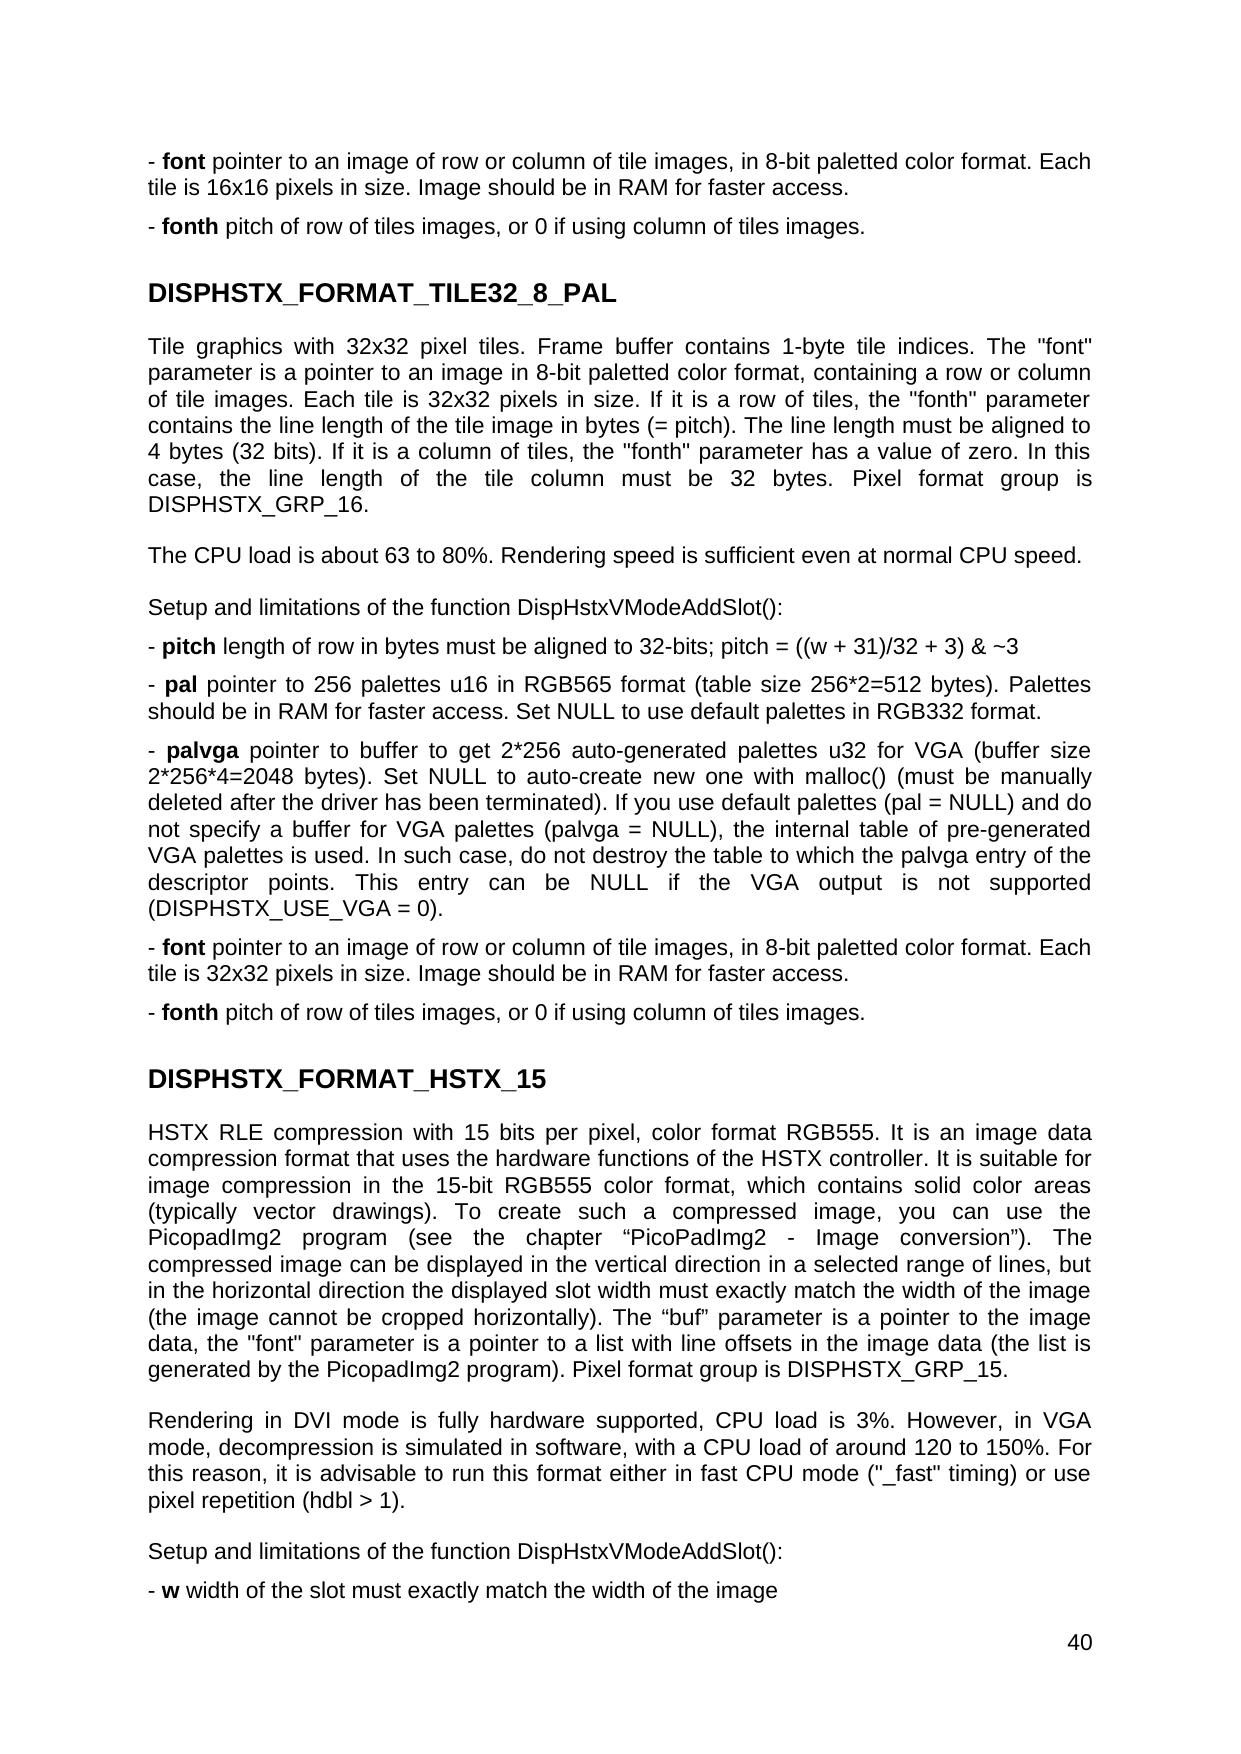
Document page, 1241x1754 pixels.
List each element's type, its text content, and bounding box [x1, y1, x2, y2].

text The CPU load is about 63 to 80%. Rendering speed is sufficient even at normal CPU speed. [148, 542, 1093, 569]
text Setup and limitations of the function DispHstxVModeAddSlot(): [148, 1538, 1093, 1564]
text - font pointer to an image of row or column of tile images, in 8-bit paletted color format. Each tile is 16x16 pixels in size. Image should be in RAM for faster access. [148, 148, 1093, 200]
text - palvga pointer to buffer to get 2*256 auto-generated palettes u32 for VGA (buffer size 2*256*4=2048 bytes). Set NULL to auto-create new one with malloc() (must be manually deleted after the driver has been terminated). If you use default palettes (pal = NULL) and do not specify a buffer for VGA palettes (palvga = NULL), the internal table of pre-generated VGA palettes is used. In such case, do not destroy the table to which the palvga entry of the descriptor points. This entry can be NULL if the VGA output is not supported (DISPHSTX_USE_VGA = 0). [148, 737, 1093, 921]
text Setup and limitations of the function DispHstxVModeAddSlot(): [148, 594, 1093, 620]
text - pitch length of row in bytes must be aligned to 32-bits; pitch = ((w + 31)/32 + 3) & ~3 [148, 633, 1093, 659]
text HSTX RLE compression with 15 bits per pixel, color format RGB555. It is an image data compression format that uses the hardware functions of the HSTX controller. It is suitable for image compression in the 15-bit RGB555 color format, which contains solid color areas (typically vector drawings). To create such a compressed image, you can use the PicopadImg2 program (see the chapter “PicoPadImg2 - Image conversion”). The compressed image can be displayed in the vertical direction in a selected range of lines, but in the horizontal direction the displayed slot width must exactly match the width of the image (the image cannot be cropped horizontally). The “buf” parameter is a pointer to the image data, the "font" parameter is a pointer to a list with line offsets in the image data (the list is generated by the PicopadImg2 program). Pixel format group is DISPHSTX_GRP_15. [148, 1119, 1093, 1382]
text - fonth pitch of row of tiles images, or 0 if using column of tiles images. [148, 213, 1093, 239]
text - fonth pitch of row of tiles images, or 0 if using column of tiles images. [148, 999, 1093, 1025]
text Tile graphics with 32x32 pixel tiles. Frame buffer contains 1-byte tile indices. The "font" parameter is a pointer to an image in 8-bit paletted color format, containing a row or column of tile images. Each tile is 32x32 pixels in size. If it is a row of tiles, the "fonth" parameter contains the line length of the tile image in bytes (= pitch). The line length must be aligned to 4 bytes (32 bits). If it is a column of tiles, the "fonth" parameter has a value of zero. In this case, the line length of the tile column must be 32 bytes. Pixel format group is DISPHSTX_GRP_16. [148, 333, 1093, 517]
subtitle DISPHSTX_FORMAT_TILE32_8_PAL [148, 277, 1093, 308]
text - font pointer to an image of row or column of tile images, in 8-bit paletted color format. Each tile is 32x32 pixels in size. Image should be in RAM for faster access. [148, 934, 1093, 986]
text - w width of the slot must exactly match the width of the image [148, 1577, 1093, 1603]
subtitle DISPHSTX_FORMAT_HSTX_15 [148, 1063, 1093, 1094]
text Rendering in DVI mode is fully hardware supported, CPU load is 3%. However, in VGA mode, decompression is simulated in software, with a CPU load of around 120 to 150%. For this reason, it is advisable to run this format either in fast CPU mode ("_fast" timing) or use pixel repetition (hdbl > 1). [148, 1407, 1093, 1513]
text - pal pointer to 256 palettes u16 in RGB565 format (table size 256*2=512 bytes). Palettes should be in RAM for faster access. Set NULL to use default palettes in RGB332 format. [148, 671, 1093, 724]
